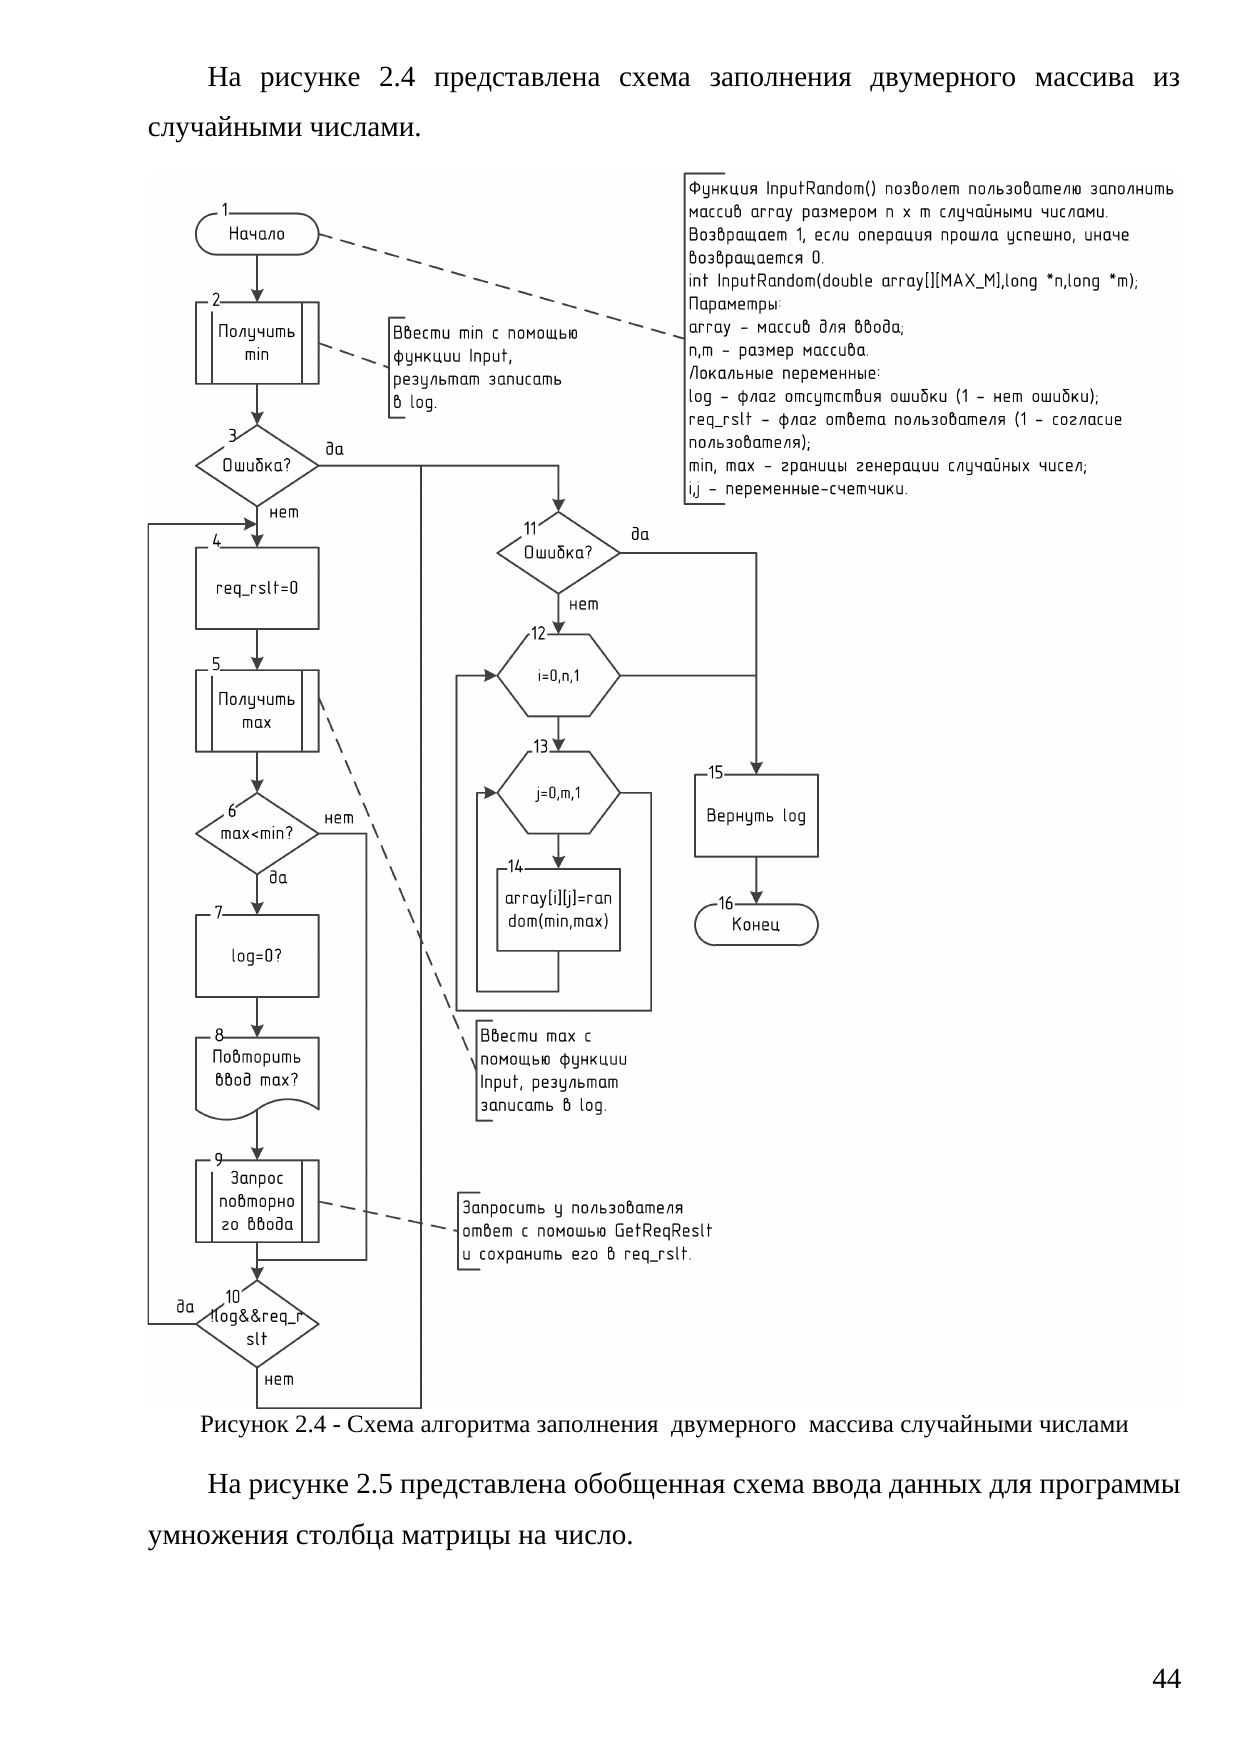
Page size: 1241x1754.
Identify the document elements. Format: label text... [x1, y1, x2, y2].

text На рисунке 2.4 представлена схема заполнения двумерного массива из случайными числами. [148, 59, 1181, 143]
text На рисунке 2.5 представлена обобщенная схема ввода данных для программы умножения столбца матрицы на число. [148, 1466, 1181, 1550]
picture [147, 172, 1182, 1409]
text Рисунок 2.4 - Схема алгоритма заполнения двумерного массива случайными числами [148, 1409, 1181, 1438]
